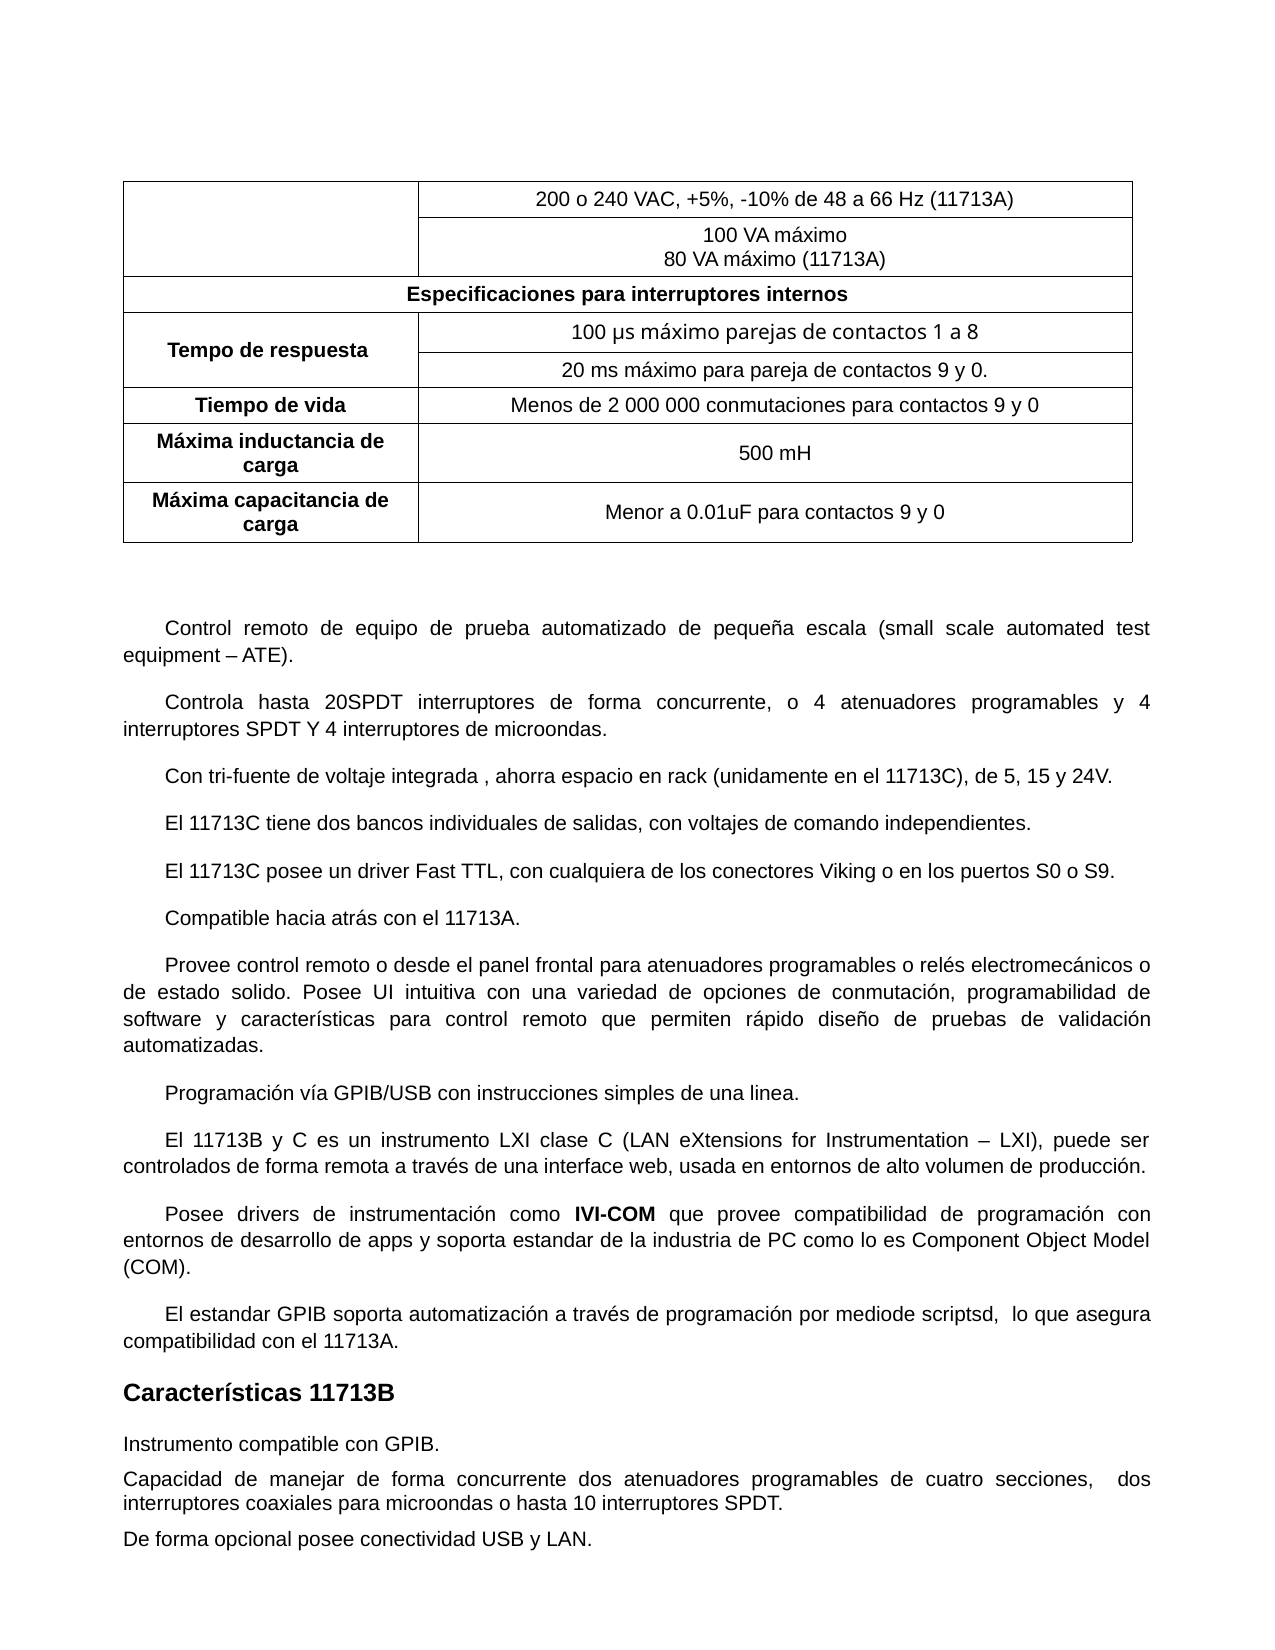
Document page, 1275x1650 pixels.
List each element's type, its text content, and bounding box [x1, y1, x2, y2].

text Capacidad de manejar de forma concurrente dos atenuadores programables de cuatro secciones, dos interruptores coaxiales para microondas o hasta 10 interruptores SPDT. [123, 1467, 1152, 1515]
text Control remoto de equipo de prueba automatizado de pequeña escala (small scale automated test equipment – ATE). [123, 613, 1152, 666]
text Compatible hacia atrás con el 11713A. [123, 903, 1152, 930]
text Programación vía GPIB/USB con instrucciones simples de una linea. [123, 1078, 1152, 1104]
text El 11713C posee un driver Fast TTL, con cualquiera de los conectores Viking o en los puertos S0 o S9. [123, 856, 1152, 882]
table_cell Especificaciones para interruptores internos [124, 277, 1132, 312]
table_cell 500 mH [419, 424, 1132, 482]
text El 11713B y C es un instrumento LXI clase C (LAN eXtensions for Instrumentation – LXI), puede ser controlados de forma remota a través de una interface web, usada en entornos de alto volumen de producción. [123, 1125, 1152, 1178]
text Controla hasta 20SPDT interruptores de forma concurrente, o 4 atenuadores programables y 4 interruptores SPDT Y 4 interruptores de microondas. [123, 687, 1152, 740]
text El estandar GPIB soporta automatización a través de programación por mediode scriptsd, lo que asegura compatibilidad con el 11713A. [123, 1300, 1152, 1353]
table_cell Tiempo de vida [124, 388, 418, 423]
text De forma opcional posee conectividad USB y LAN. [123, 1527, 1152, 1551]
table_cell Menos de 2 000 000 conmutaciones para contactos 9 y 0 [419, 388, 1132, 423]
table_cell 200 o 240 VAC, +5%, -10% de 48 a 66 Hz (11713A) [419, 182, 1132, 217]
subtitle Características 11713B [123, 1378, 1152, 1407]
table_cell 20 ms máximo para pareja de contactos 9 y 0. [419, 353, 1132, 387]
table_cell Menor a 0.01uF para contactos 9 y 0 [419, 483, 1132, 542]
text El 11713C tiene dos bancos individuales de salidas, con voltajes de comando independientes. [123, 808, 1152, 835]
table_cell [124, 182, 418, 276]
table_cell 100 μs máximo parejas de contactos 1 a 8 [419, 313, 1132, 352]
text Con tri-fuente de voltaje integrada , ahorra espacio en rack (unidamente en el 11713C), de 5, 15 y 24V. [123, 761, 1152, 788]
text Posee drivers de instrumentación como IVI-COM que provee compatibilidad de programación con entornos de desarrollo de apps y soporta estandar de la industria de PC como lo es Component Object Model (COM). [123, 1199, 1152, 1279]
table_cell Máxima inductancia de carga [124, 424, 418, 482]
text Instrumento compatible con GPIB. [123, 1432, 1152, 1456]
table_cell Máxima capacitancia de carga [124, 483, 418, 542]
table_cell Tempo de respuesta [124, 313, 418, 387]
text Provee control remoto o desde el panel frontal para atenuadores programables o relés electromecánicos o de estado solido. Posee UI intuitiva con una variedad de opciones de conmutación, programabilidad de software y características para control remoto que permiten rápido diseño de pruebas de validación automatizadas. [123, 951, 1152, 1057]
table_cell 100 VA máximo 80 VA máximo (11713A) [419, 218, 1132, 276]
